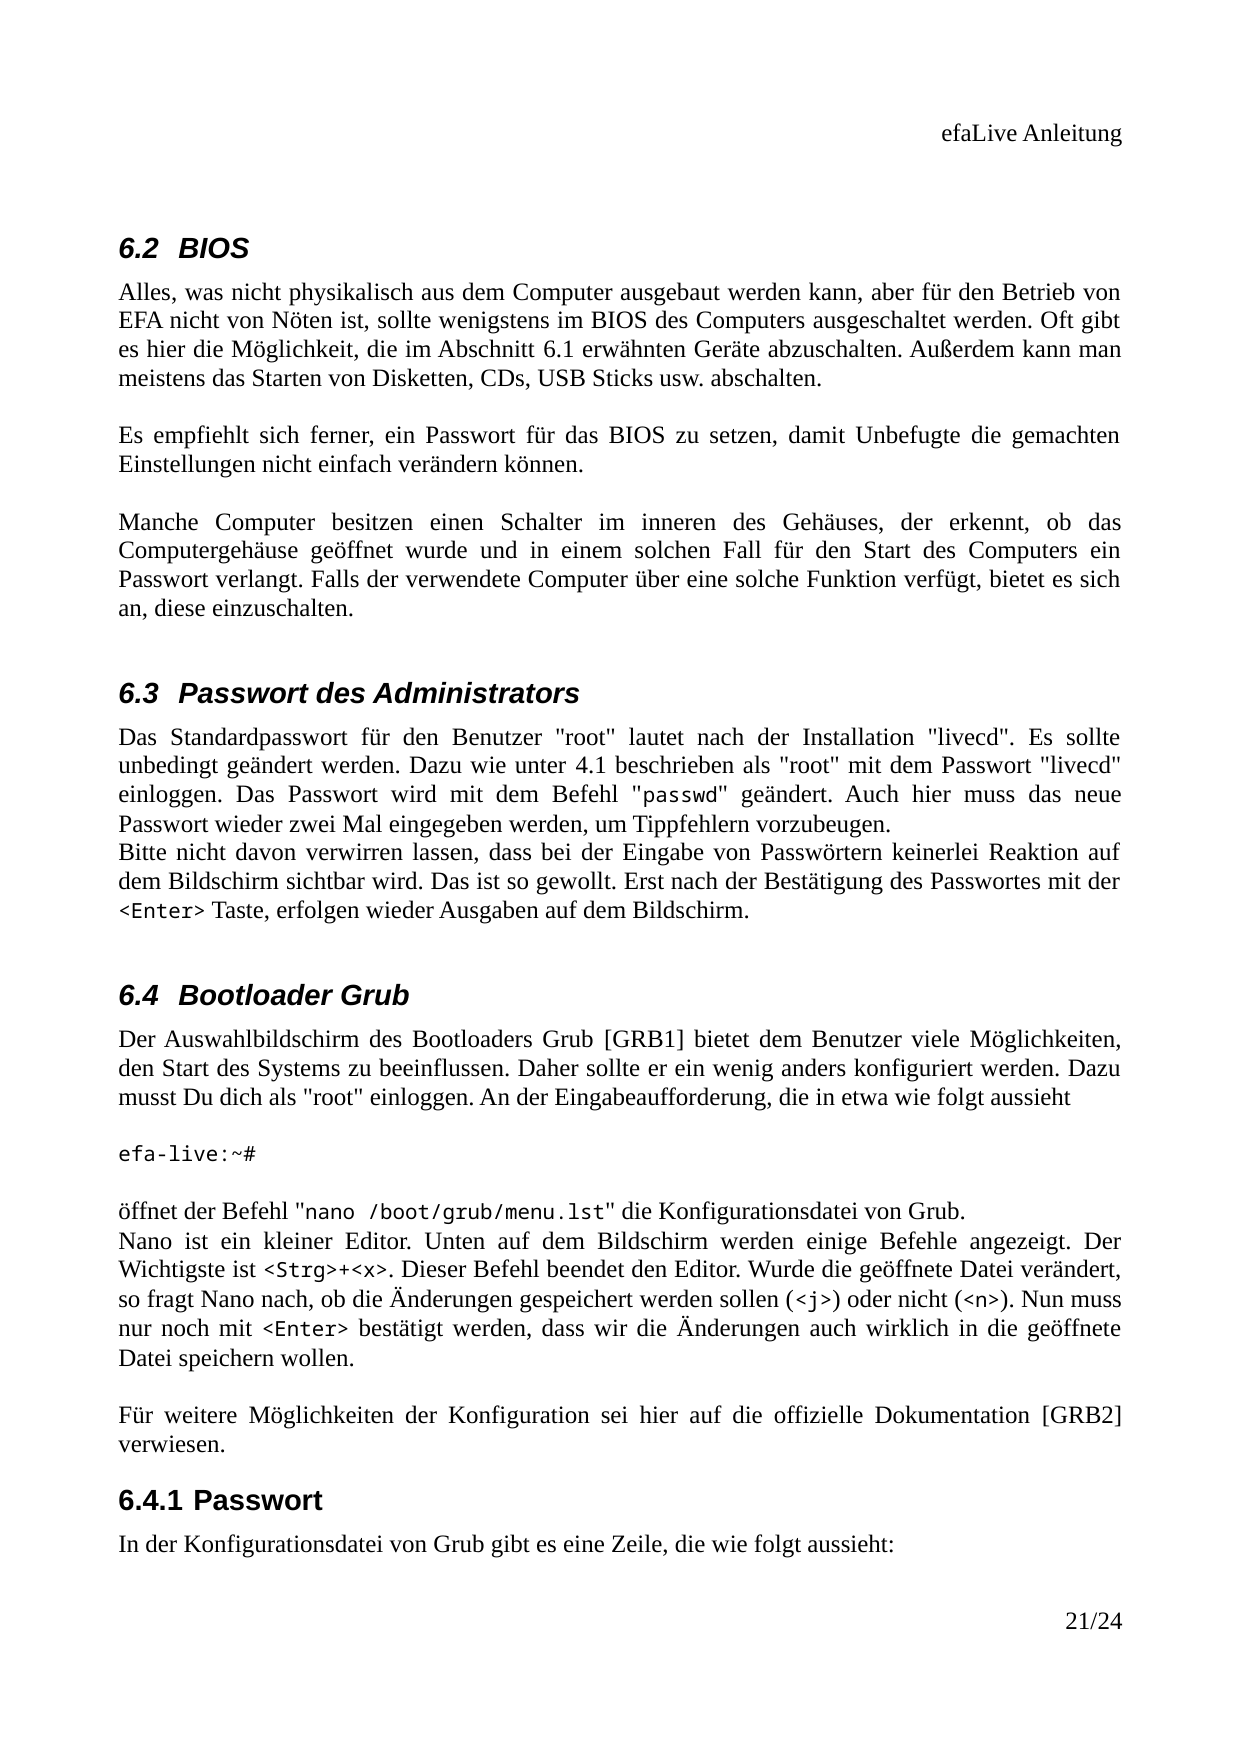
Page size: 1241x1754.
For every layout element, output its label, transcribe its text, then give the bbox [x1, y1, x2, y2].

text In der Konfigurationsdatei von Grub gibt es eine Zeile, die wie folgt aussieht: [118, 1529, 1122, 1558]
text Es empfiehlt sich ferner, ein Passwort für das BIOS zu setzen, damit Unbefugte die gemachten Einstellungen nicht einfach verändern können. [118, 421, 1122, 478]
text Manche Computer besitzen einen Schalter im inneren des Gehäuses, der erkennt, ob das Computergehäuse geöffnet wurde und in einem solchen Fall für den Start des Computers ein Passwort verlangt. Falls der verwendete Computer über eine solche Funktion verfügt, bietet es sich an, diese einzuschalten. [118, 507, 1122, 622]
text Alles, was nicht physikalisch aus dem Computer ausgebaut werden kann, aber für den Betrieb von EFA nicht von Nöten ist, sollte wenigstens im BIOS des Computers ausgeschaltet werden. Oft gibt es hier die Möglichkeit, die im Abschnitt 6.1 erwähnten Geräte abzuschalten. Außerdem kann man meistens das Starten von Disketten, CDs, USB Sticks usw. abschalten. [118, 277, 1122, 392]
subtitle Bootloader Grub [118, 978, 1122, 1012]
text Das Standardpasswort für den Benutzer "root" lautet nach der Installation "livecd". Es sollte unbedingt geändert werden. Dazu wie unter 4.1 beschrieben als "root" mit dem Passwort "livecd" einloggen. Das Passwort wird mit dem Befehl "passwd" geändert. Auch hier muss das neue Passwort wieder zwei Mal eingegeben werden, um Tippfehlern vorzubeugen. [118, 722, 1122, 837]
text Nano ist ein kleiner Editor. Unten auf dem Bildschirm werden einige Befehle angezeigt. Der Wichtigste ist <Strg>+<x>. Dieser Befehl beendet den Editor. Wurde die geöffnete Datei verändert, so fragt Nano nach, ob die Änderungen gespeichert werden sollen (<j>) oder nicht (<n>). Nun muss nur noch mit <Enter> bestätigt werden, dass wir die Änderungen auch wirklich in die geöffnete Datei speichern wollen. [118, 1226, 1122, 1372]
subtitle BIOS [118, 231, 1122, 264]
text Für weitere Möglichkeiten der Konfiguration sei hier auf die offizielle Dokumentation [GRB2] verwiesen. [118, 1401, 1122, 1458]
text Bitte nicht davon verwirren lassen, dass bei der Eingabe von Passwörtern keinerlei Reaktion auf dem Bildschirm sichtbar wird. Das ist so gewollt. Erst nach der Bestätigung des Passwortes mit der <Enter> Taste, erfolgen wieder Ausgaben auf dem Bildschirm. [118, 837, 1122, 924]
text öffnet der Befehl "nano /boot/grub/menu.lst" die Konfigurationsdatei von Grub. [118, 1196, 1122, 1226]
subtitle Passwort des Administrators [118, 676, 1122, 709]
subtitle Passwort [118, 1483, 1122, 1517]
text Der Auswahlbildschirm des Bootloaders Grub [GRB1] bietet dem Benutzer viele Möglichkeiten, den Start des Systems zu beeinflussen. Daher sollte er ein wenig anders konfiguriert werden. Dazu musst Du dich als "root" einloggen. An der Eingabeaufforderung, die in etwa wie folgt aussieht [118, 1024, 1122, 1110]
text efa-live:~# [118, 1139, 1122, 1168]
